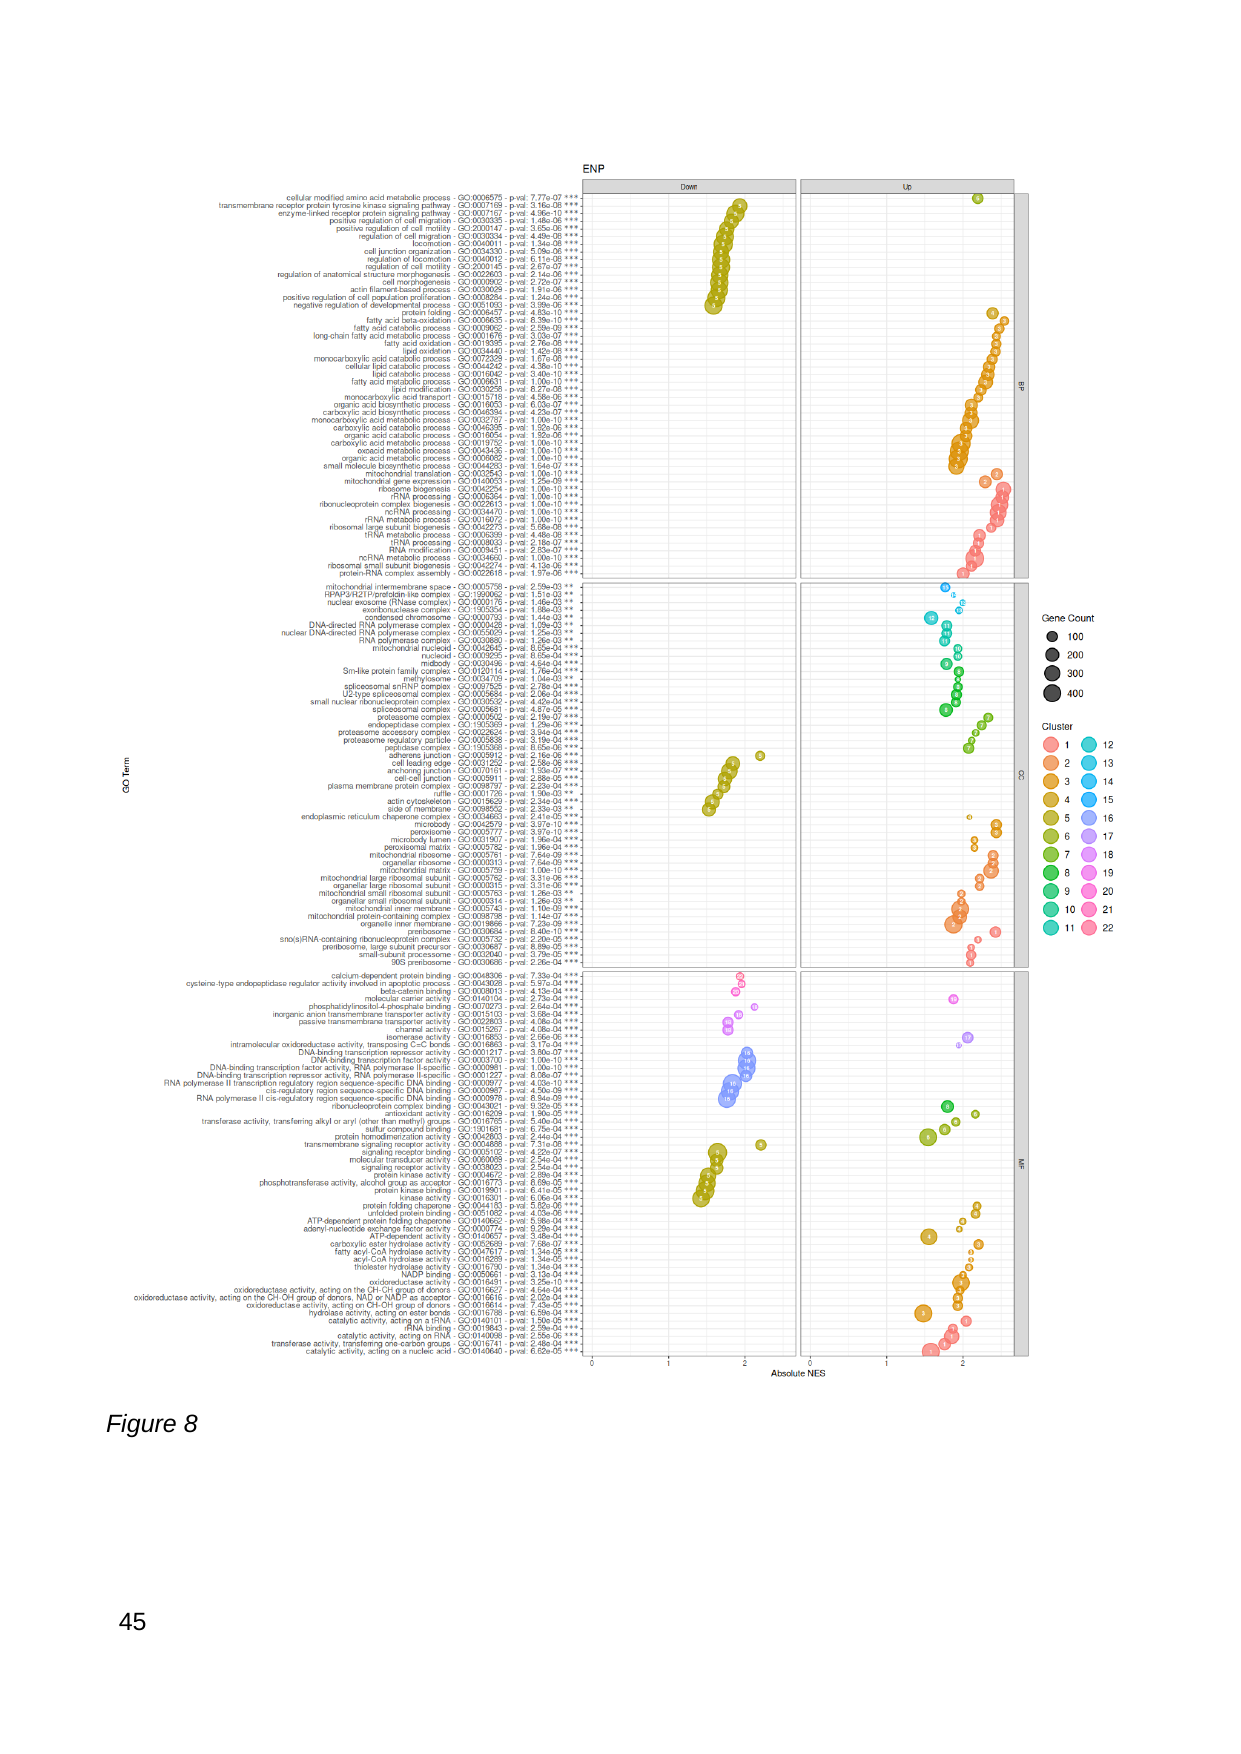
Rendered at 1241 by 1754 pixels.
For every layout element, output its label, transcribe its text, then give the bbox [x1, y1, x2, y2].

picture [118, 160, 1122, 1383]
text Figure 8 [106, 160, 1135, 1438]
